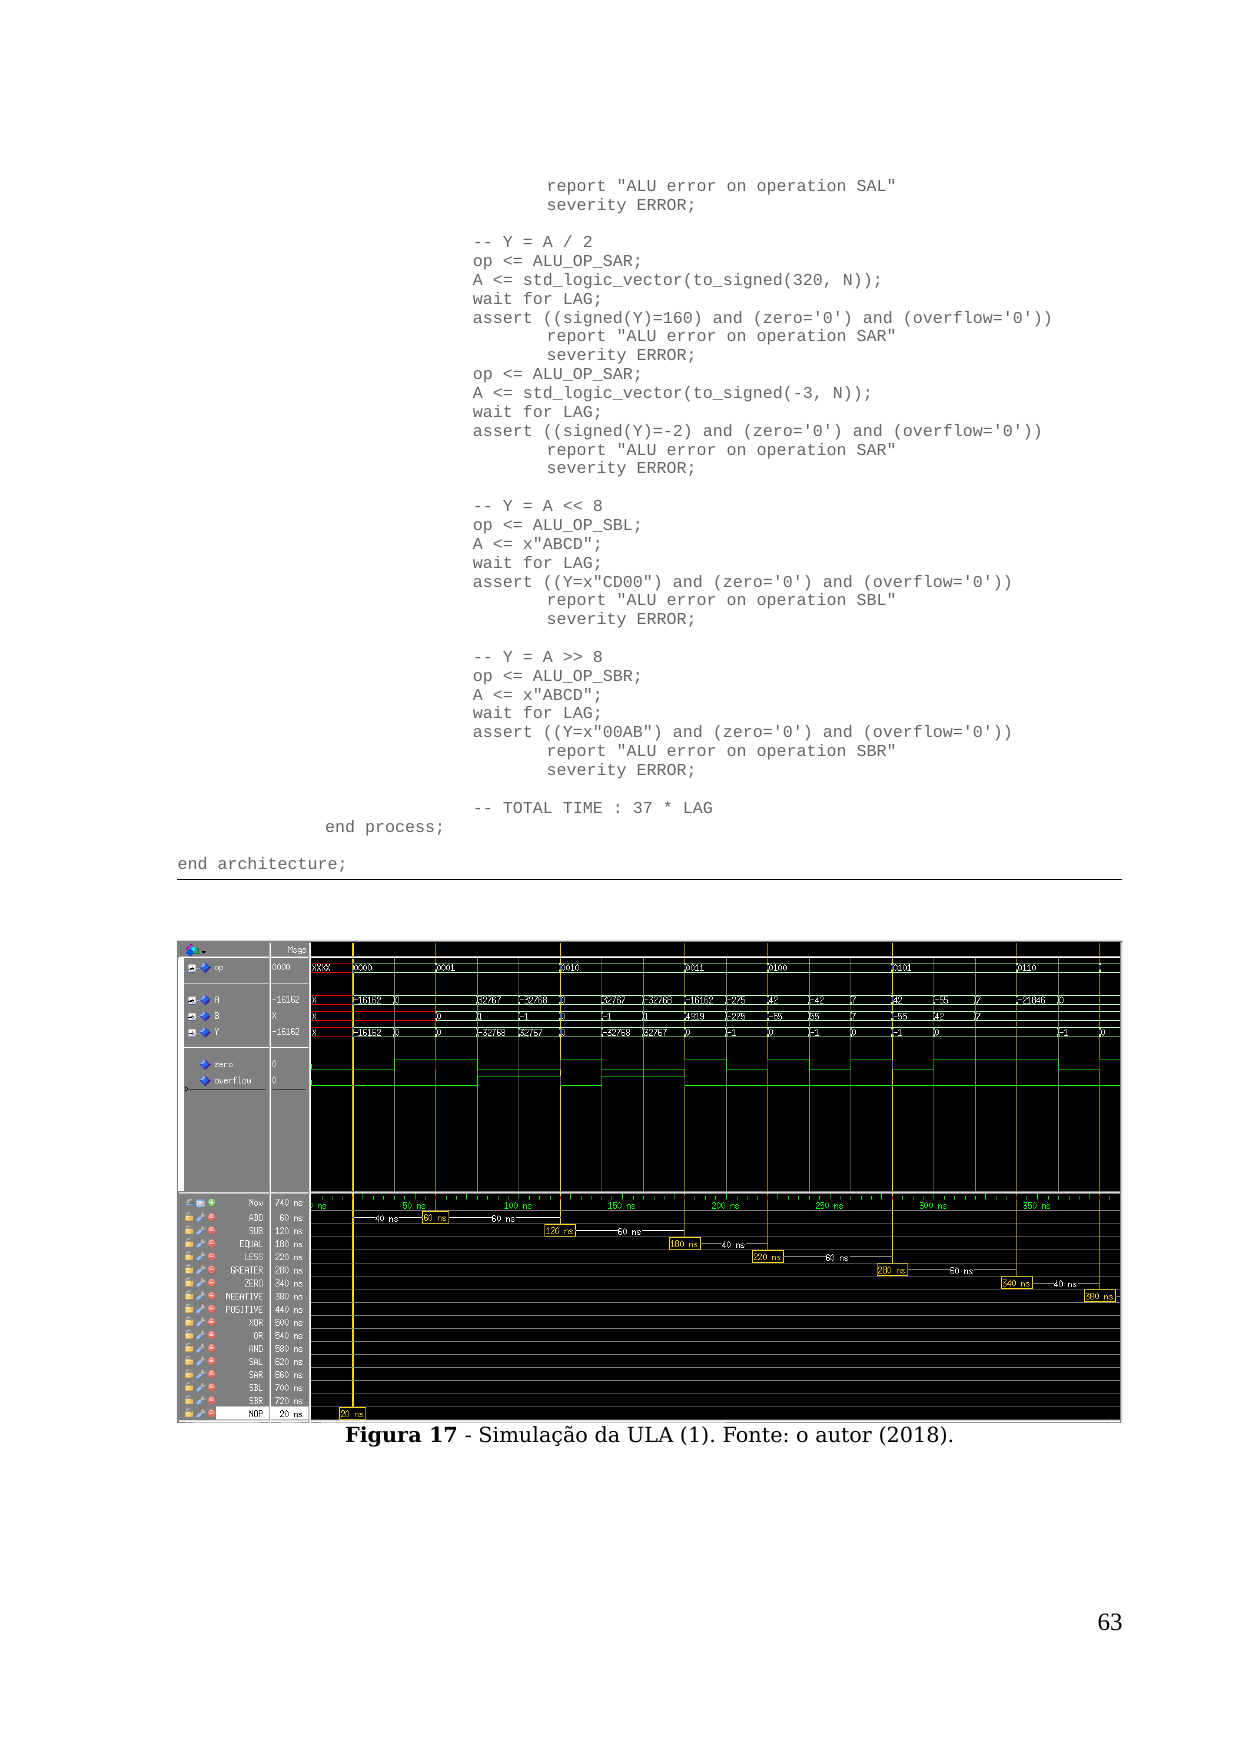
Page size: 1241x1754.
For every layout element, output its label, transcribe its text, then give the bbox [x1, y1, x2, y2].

text report "ALU error on operation SAR" [177, 328, 1122, 347]
text severity ERROR; [177, 347, 1122, 366]
text severity ERROR; [177, 460, 1122, 479]
text end architecture; [177, 856, 1122, 879]
text assert ((signed(Y)=-2) and (zero='0') and (overflow='0')) [177, 422, 1122, 441]
text report "ALU error on operation SAL" [177, 177, 1122, 196]
text report "ALU error on operation SAR" [177, 441, 1122, 460]
text wait for LAG; [177, 290, 1122, 309]
text op <= ALU_OP_SAR; [177, 253, 1122, 271]
text op <= ALU_OP_SAR; [177, 366, 1122, 384]
text severity ERROR; [177, 196, 1122, 215]
text end process; [177, 818, 1122, 837]
text -- TOTAL TIME : 37 * LAG [177, 799, 1122, 818]
text -- Y = A >> 8 [177, 648, 1122, 667]
text -- Y = A << 8 [177, 498, 1122, 517]
text assert ((Y=x"00AB") and (zero='0') and (overflow='0')) [177, 724, 1122, 743]
text assert ((Y=x"CD00") and (zero='0') and (overflow='0')) [177, 573, 1122, 592]
text assert ((signed(Y)=160) and (zero='0') and (overflow='0')) [177, 309, 1122, 328]
text report "ALU error on operation SBR" [177, 743, 1122, 762]
text -- Y = A / 2 [177, 234, 1122, 253]
text A <= x"ABCD"; [177, 686, 1122, 705]
text wait for LAG; [177, 403, 1122, 422]
text A <= std_logic_vector(to_signed(-3, N)); [177, 384, 1122, 403]
text severity ERROR; [177, 611, 1122, 630]
text report "ALU error on operation SBL" [177, 592, 1122, 611]
text severity ERROR; [177, 762, 1122, 781]
text wait for LAG; [177, 554, 1122, 573]
text op <= ALU_OP_SBR; [177, 667, 1122, 686]
text A <= x"ABCD"; [177, 535, 1122, 554]
text wait for LAG; [177, 705, 1122, 724]
text A <= std_logic_vector(to_signed(320, N)); [177, 271, 1122, 290]
text op <= ALU_OP_SBL; [177, 517, 1122, 535]
text Figura 17 - Simulação da ULA (1). Fonte: o autor (2018). [177, 1423, 1122, 1447]
picture [176, 940, 1123, 1423]
